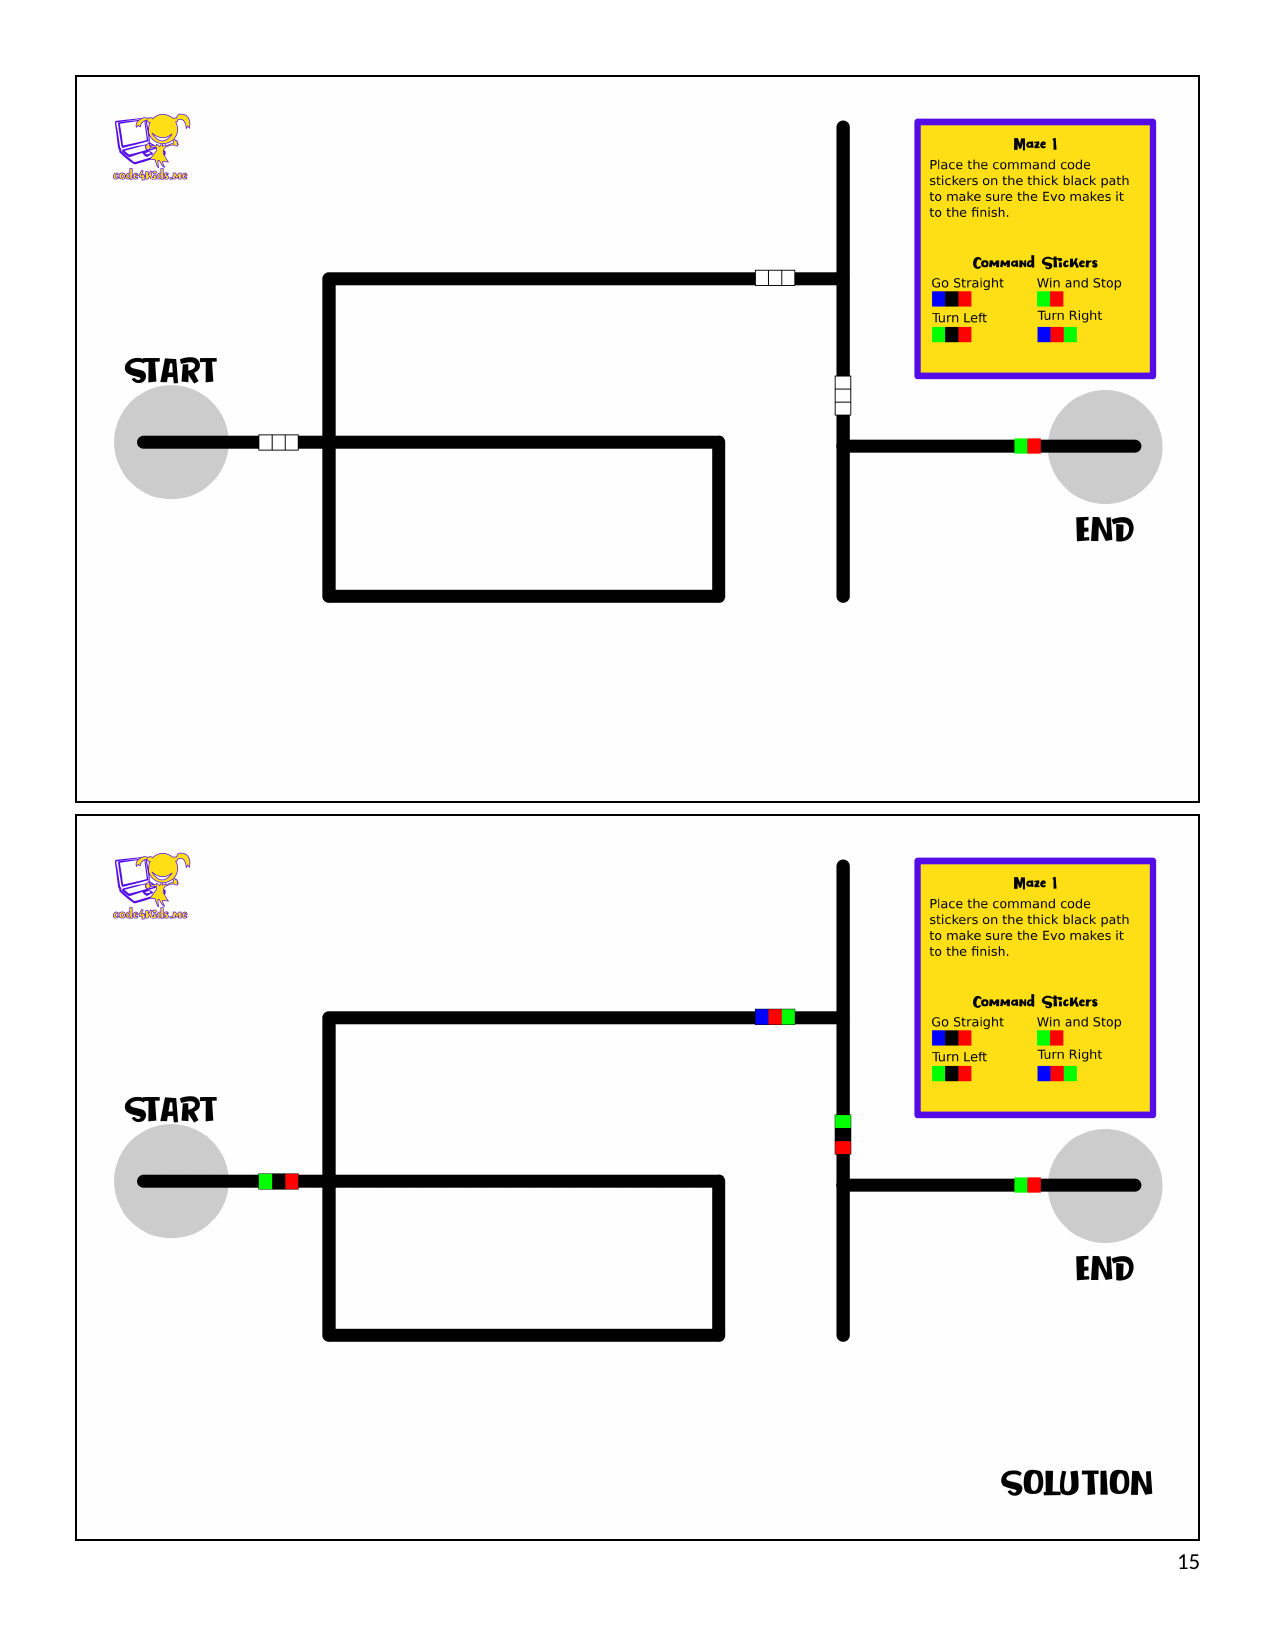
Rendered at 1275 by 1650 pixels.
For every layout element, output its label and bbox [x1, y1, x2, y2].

picture [80, 818, 1195, 1537]
picture [80, 79, 1195, 798]
